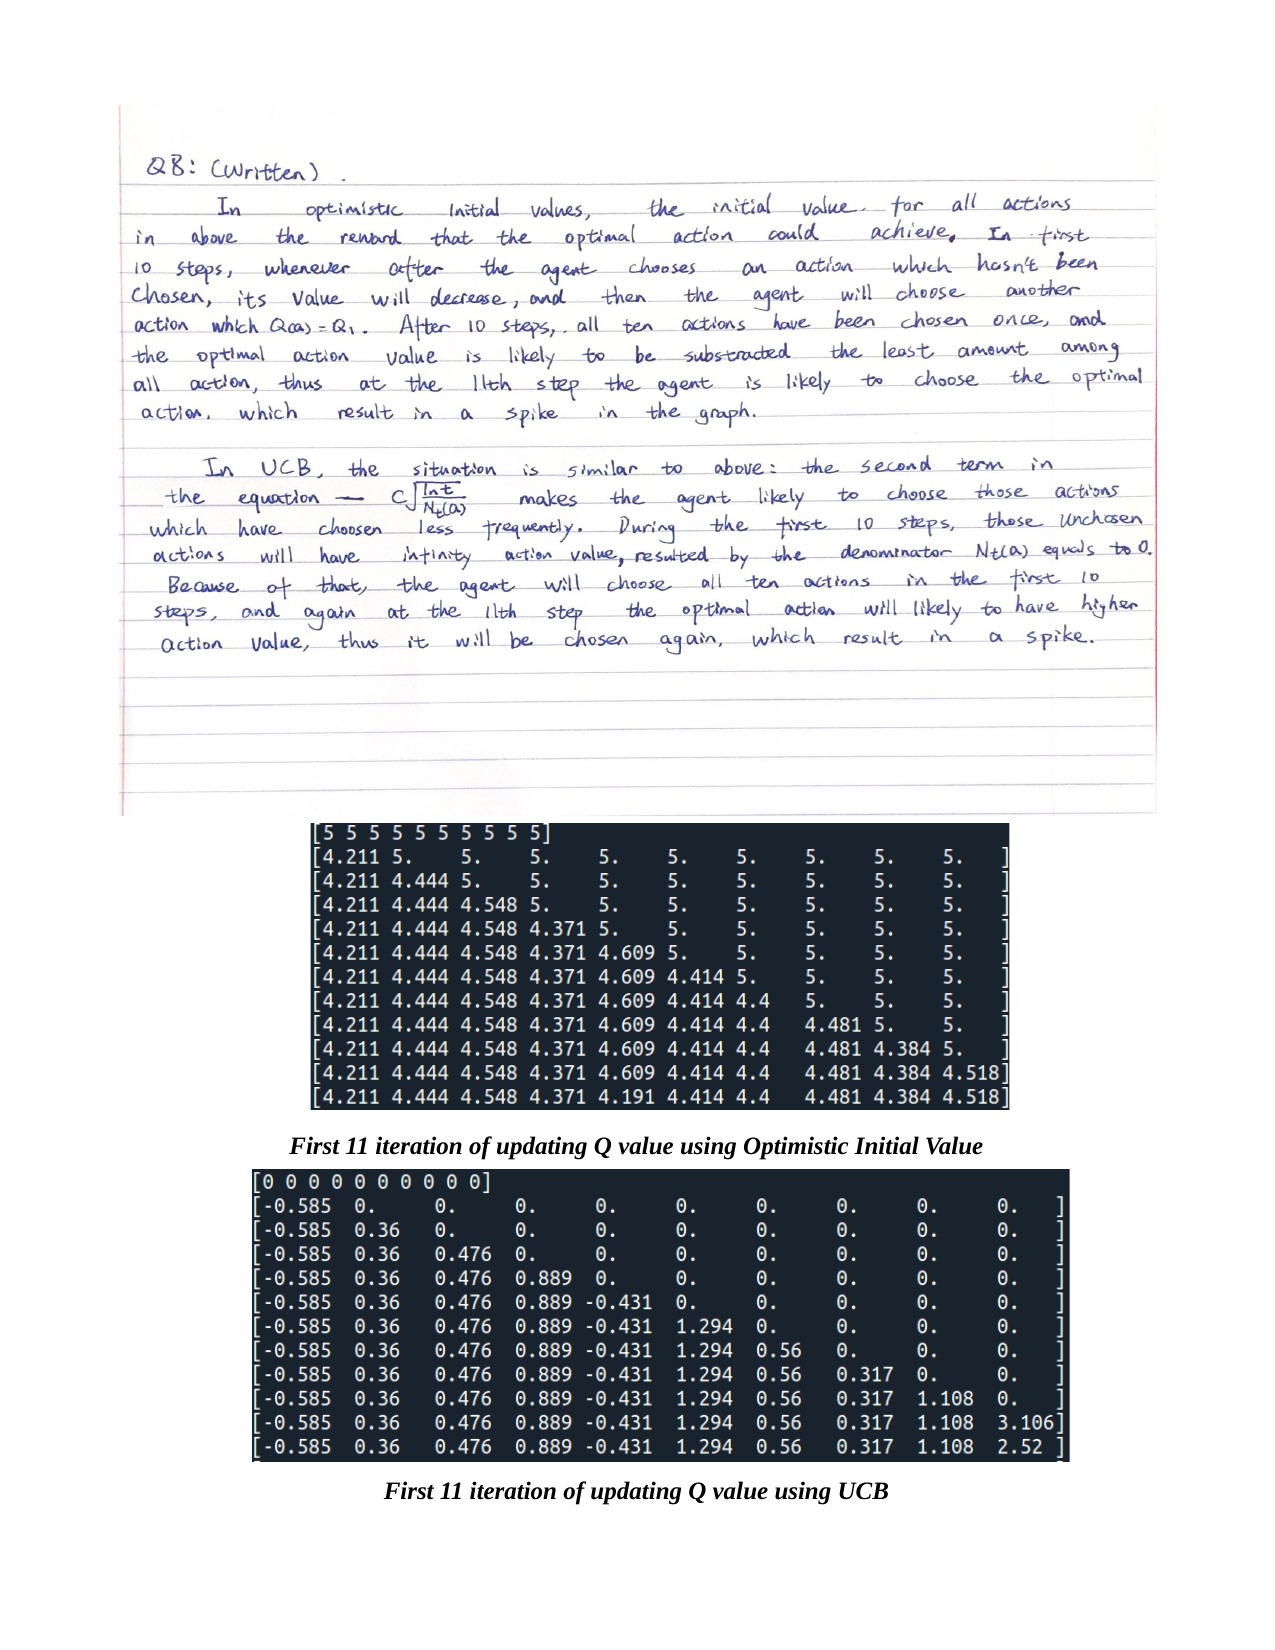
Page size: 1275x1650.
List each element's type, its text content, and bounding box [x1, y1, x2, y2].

picture [118, 105, 1157, 548]
picture [252, 1169, 1070, 1462]
picture [310, 823, 1010, 1110]
text First 11 iteration of updating Q value using Optimistic Initial Value [118, 1131, 1157, 1160]
text First 11 iteration of updating Q value using UCB [118, 1476, 1157, 1505]
